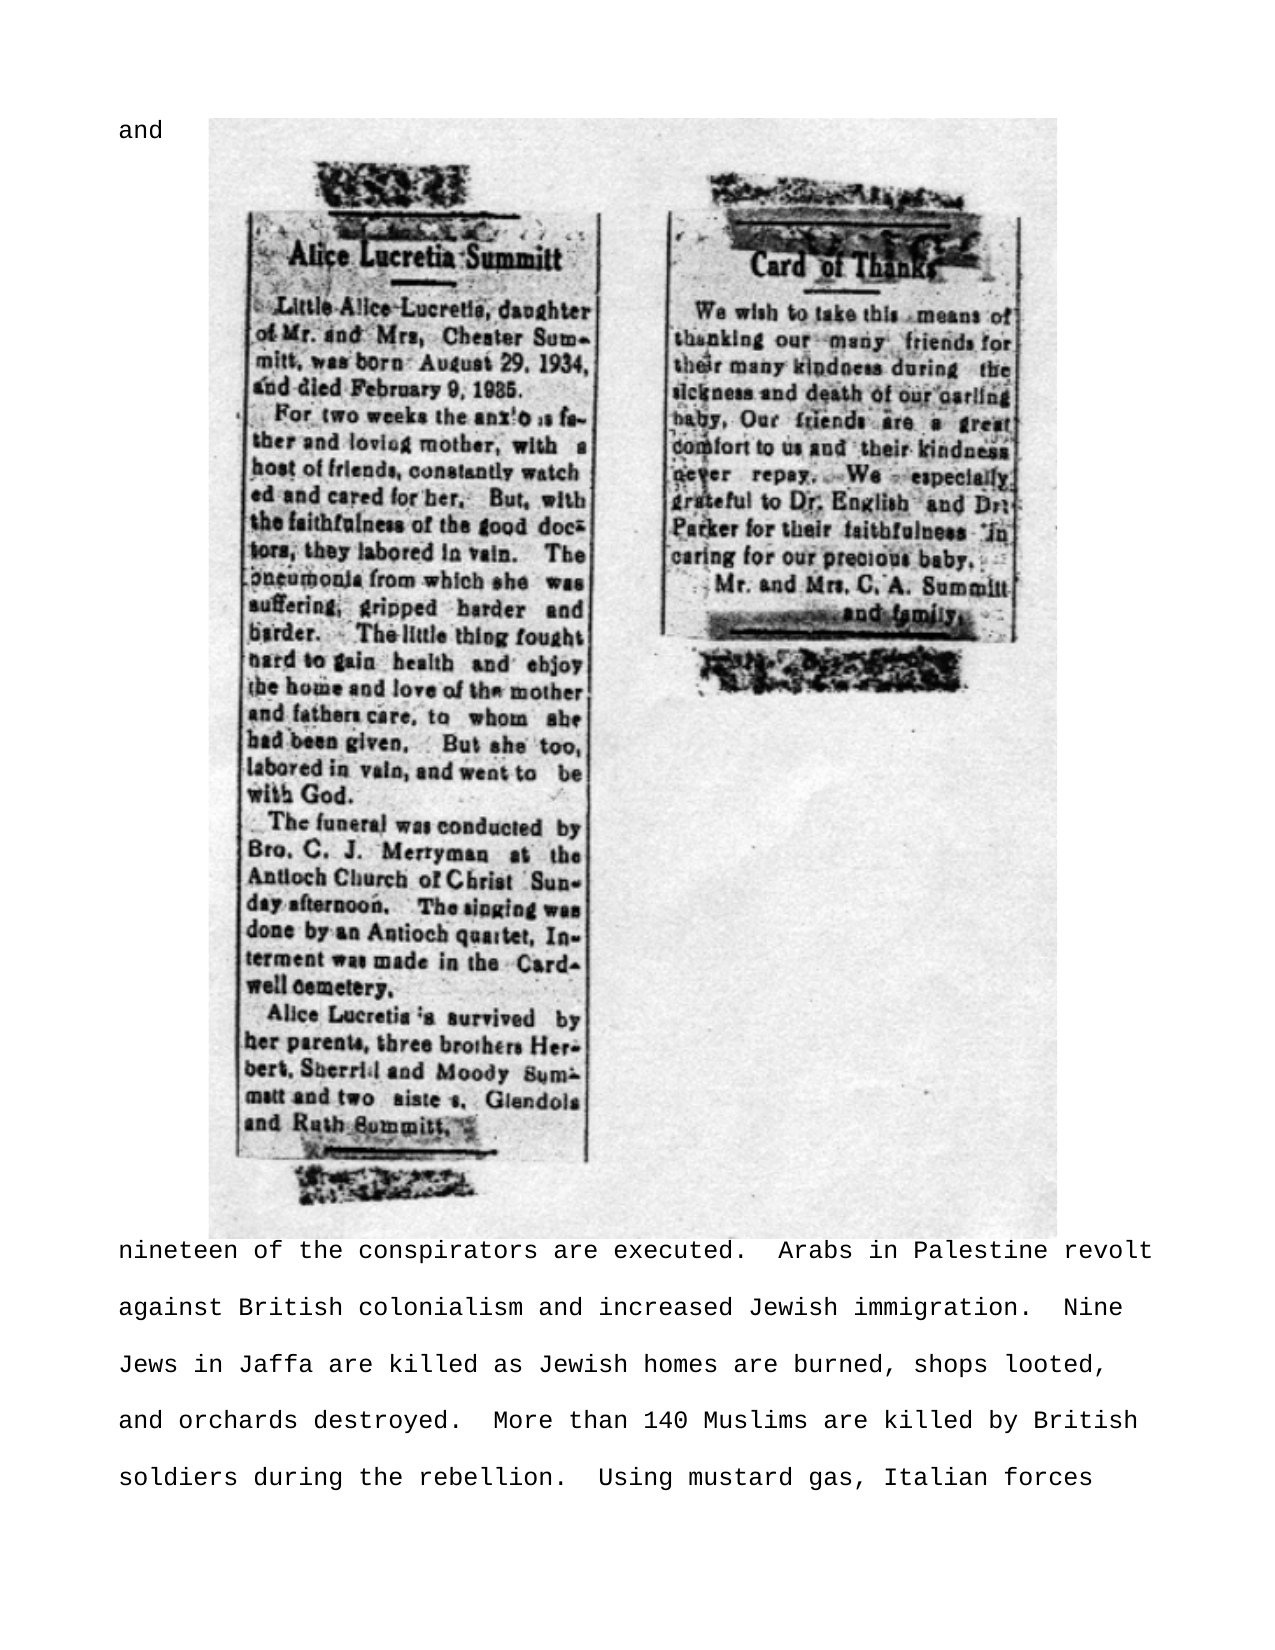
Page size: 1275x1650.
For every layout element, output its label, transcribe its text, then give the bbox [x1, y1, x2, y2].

text and nineteen of the conspirators are executed. Arabs in Palestine revolt against British colonialism and increased Jewish immigration. Nine Jews in Jaffa are killed as Jewish homes are burned, shops looted, and orchards destroyed. More than 140 Muslims are killed by British soldiers during the rebellion. Using mustard gas, Italian forces [118, 118, 1157, 1493]
picture [208, 118, 1058, 1239]
